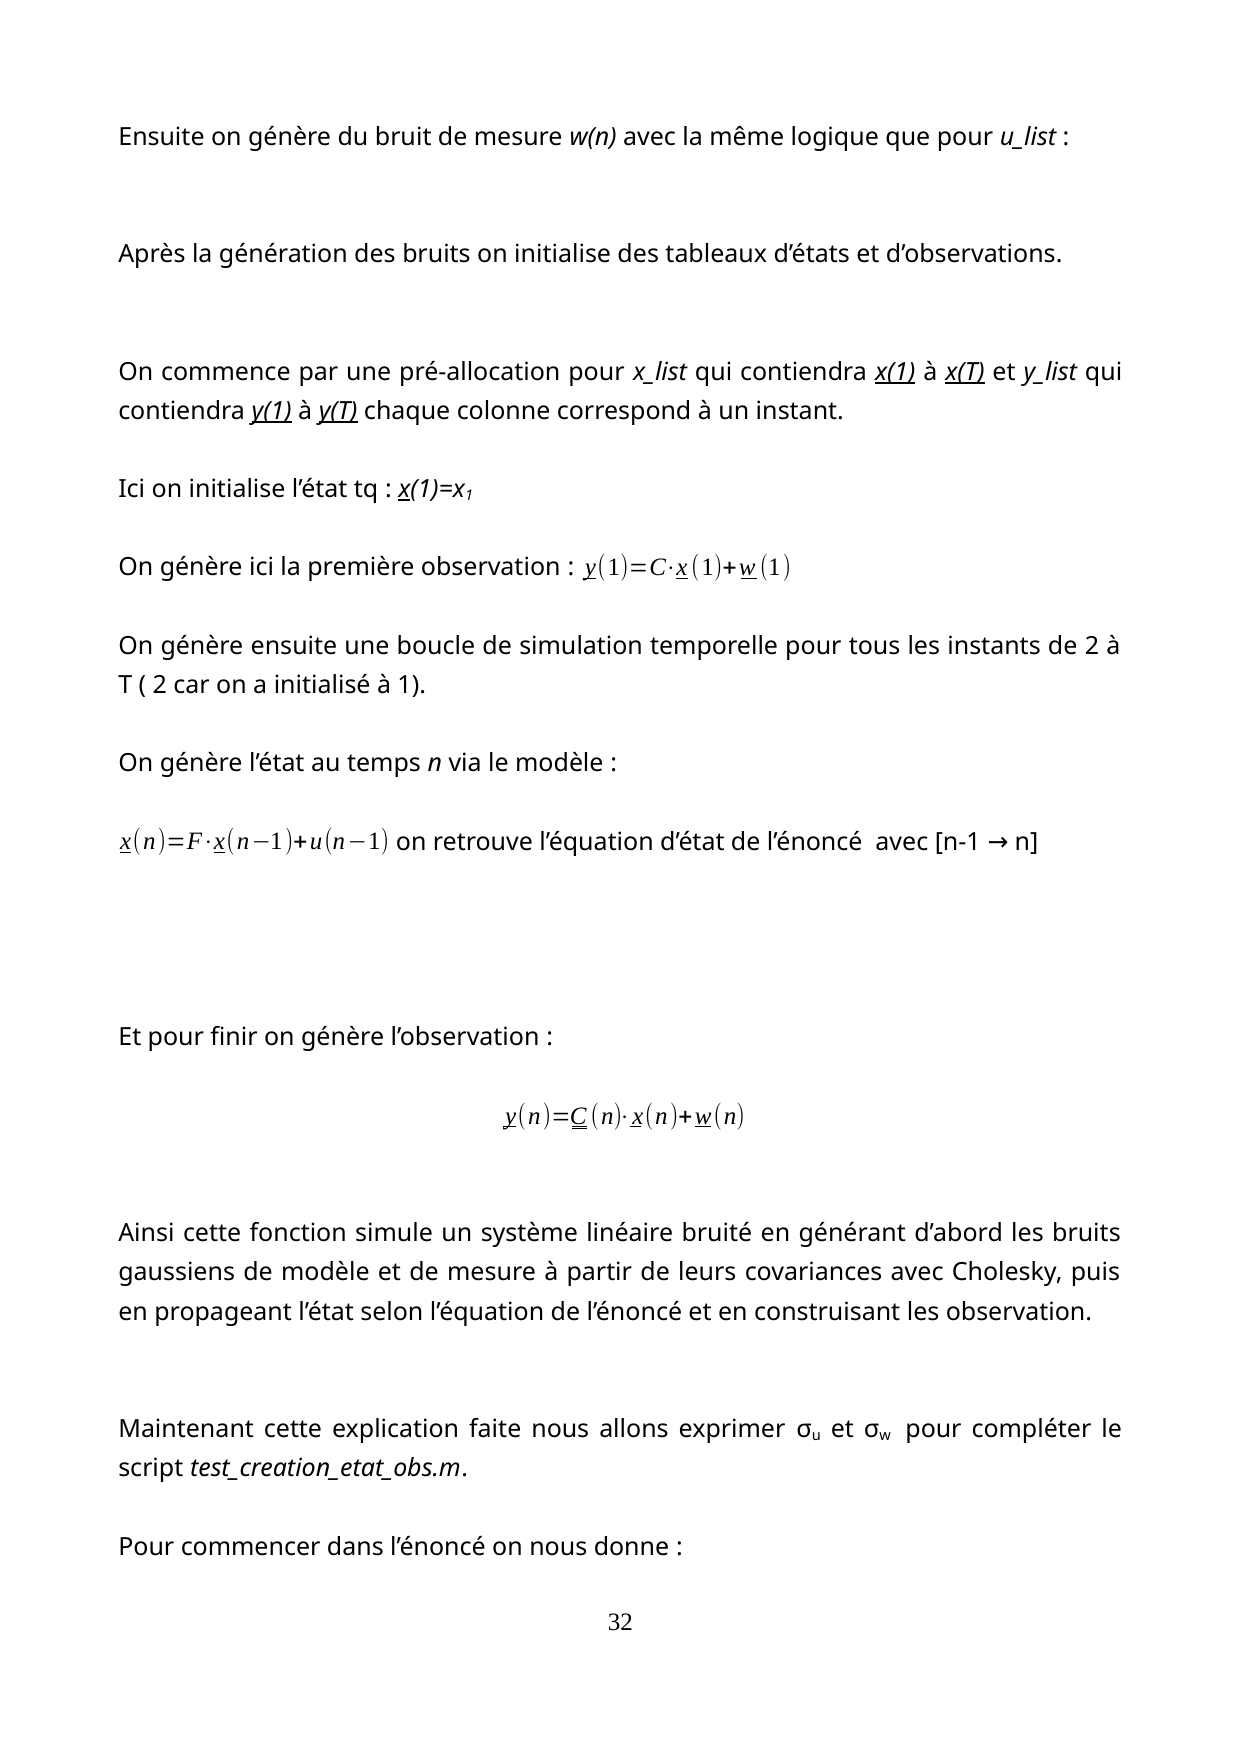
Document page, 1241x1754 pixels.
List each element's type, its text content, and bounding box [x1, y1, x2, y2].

text Ici on initialise l’état tq : x(1)=x1 [118, 471, 1122, 505]
text On commence par une pré-allocation pour x_list qui contiendra x(1) à x(T) et y_list qui contiendra y(1) à y(T) chaque colonne correspond à un instant. [118, 353, 1122, 426]
text On génère ensuite une boucle de simulation temporelle pour tous les instants de 2 à T ( 2 car on a initialisé à 1). [118, 627, 1122, 701]
text Ainsi cette fonction simule un système linéaire bruité en générant d’abord les bruits gaussiens de modèle et de mesure à partir de leurs covariances avec Cholesky, puis en propageant l’état selon l’équation de l’énoncé et en construisant les observation. [118, 1215, 1122, 1327]
text On génère ici la première observation : [118, 549, 1122, 583]
text Maintenant cette explication faite nous allons exprimer σu et σw pour compléter le script test_creation_etat_obs.m. [118, 1411, 1122, 1484]
text Après la génération des bruits on initialise des tableaux d’états et d’observations. [118, 236, 1122, 270]
text On génère l’état au temps n via le modèle : [118, 745, 1122, 779]
text Pour commencer dans l’énoncé on nous donne : [118, 1528, 1122, 1562]
text on retrouve l’équation d’état de l’énoncé avec [n-1 → n] [118, 823, 1122, 857]
text Et pour finir on génère l’observation : [118, 1019, 1122, 1053]
text Ensuite on génère du bruit de mesure w(n) avec la même logique que pour u_list : [118, 118, 1122, 152]
